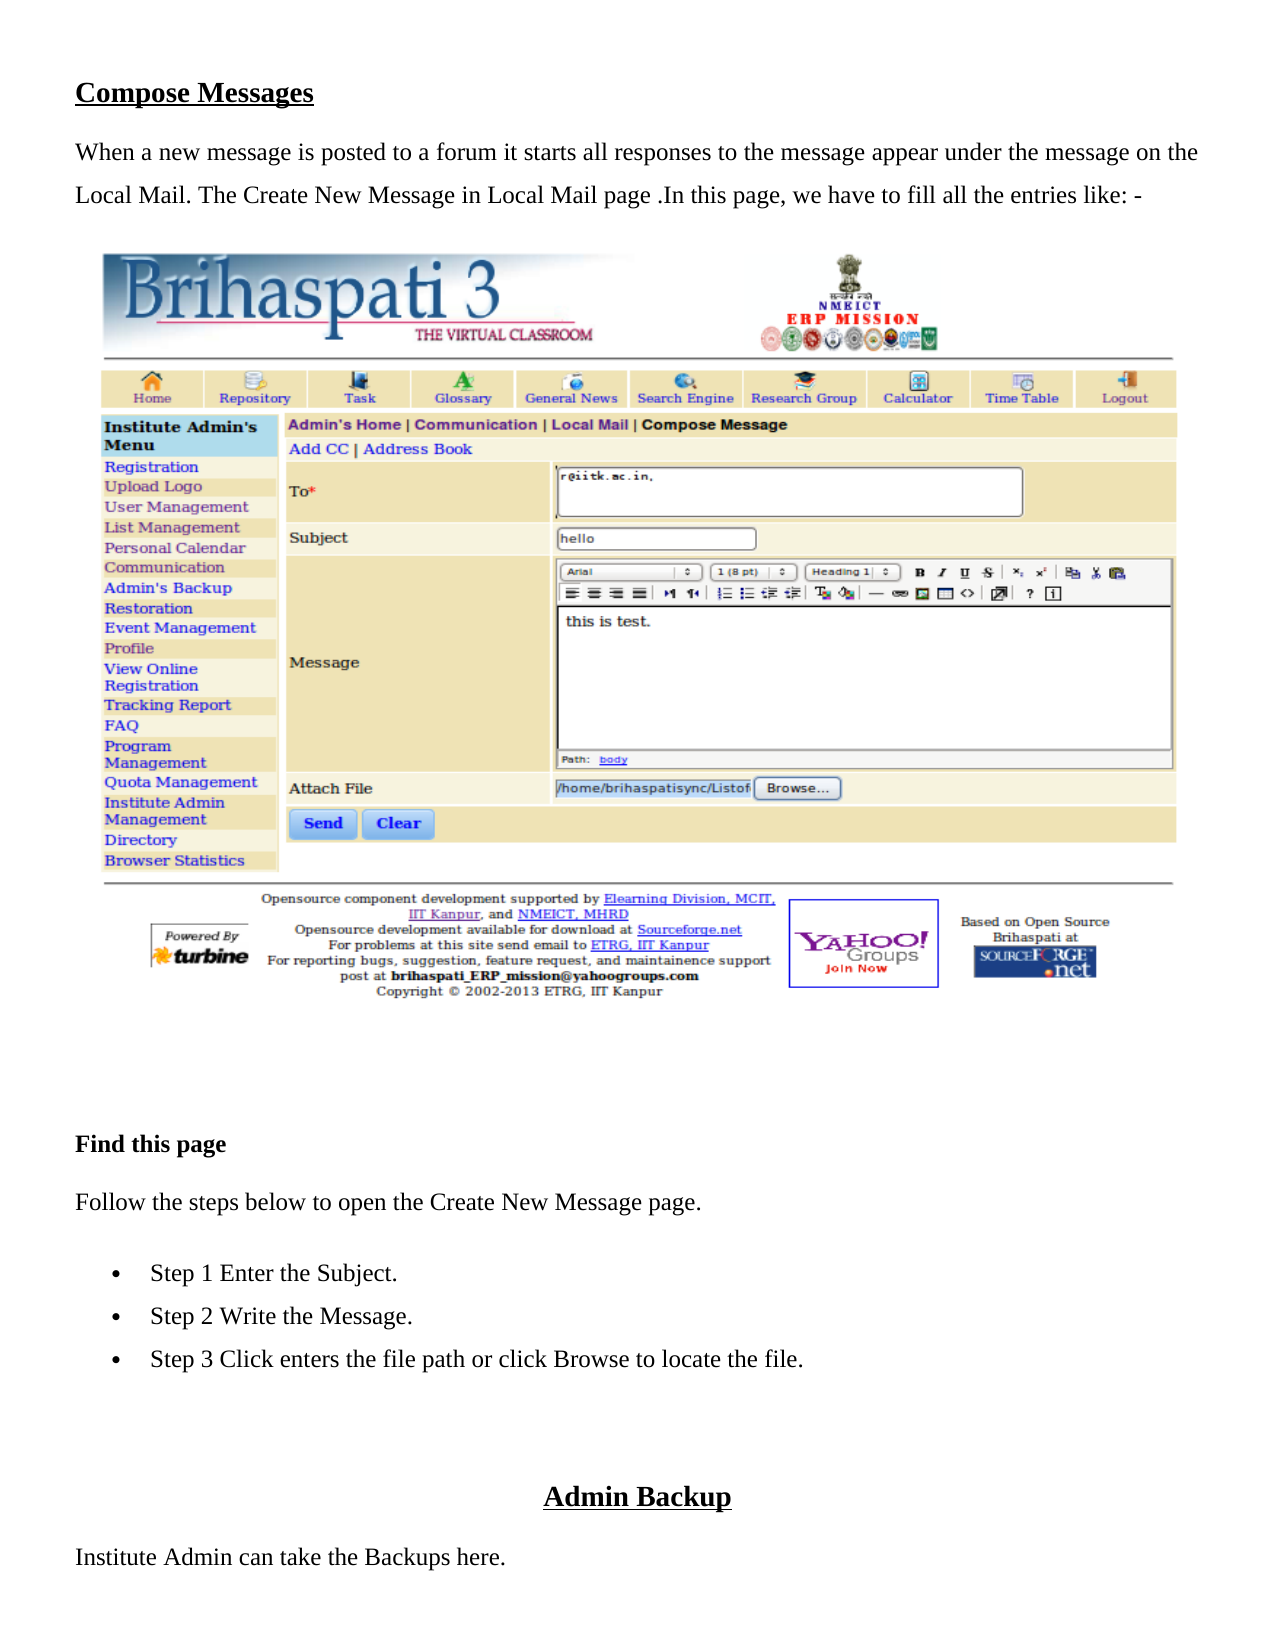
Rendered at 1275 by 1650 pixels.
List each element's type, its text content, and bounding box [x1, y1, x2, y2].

text Institute Admin can take the Backups here. [75, 1542, 1200, 1571]
list Step 2 Write the Message. [112, 1301, 1200, 1330]
text Follow the steps below to open the Create New Message page. [75, 1187, 1200, 1215]
list Step 3 Click enters the file path or click Browse to locate the file. [112, 1344, 1200, 1373]
list Step 1 Enter the Subject. [112, 1258, 1200, 1287]
text Compose Messages [75, 75, 1200, 108]
text Admin Backup [75, 1479, 1200, 1513]
text When a new message is posted to a forum it starts all responses to the message appear under the message on the Local Mail. The Create New Message in Local Mail page .In this page, we have to fill all the entries like: - [75, 137, 1200, 209]
picture [97, 251, 1178, 1015]
text Find this page [75, 1129, 1200, 1158]
